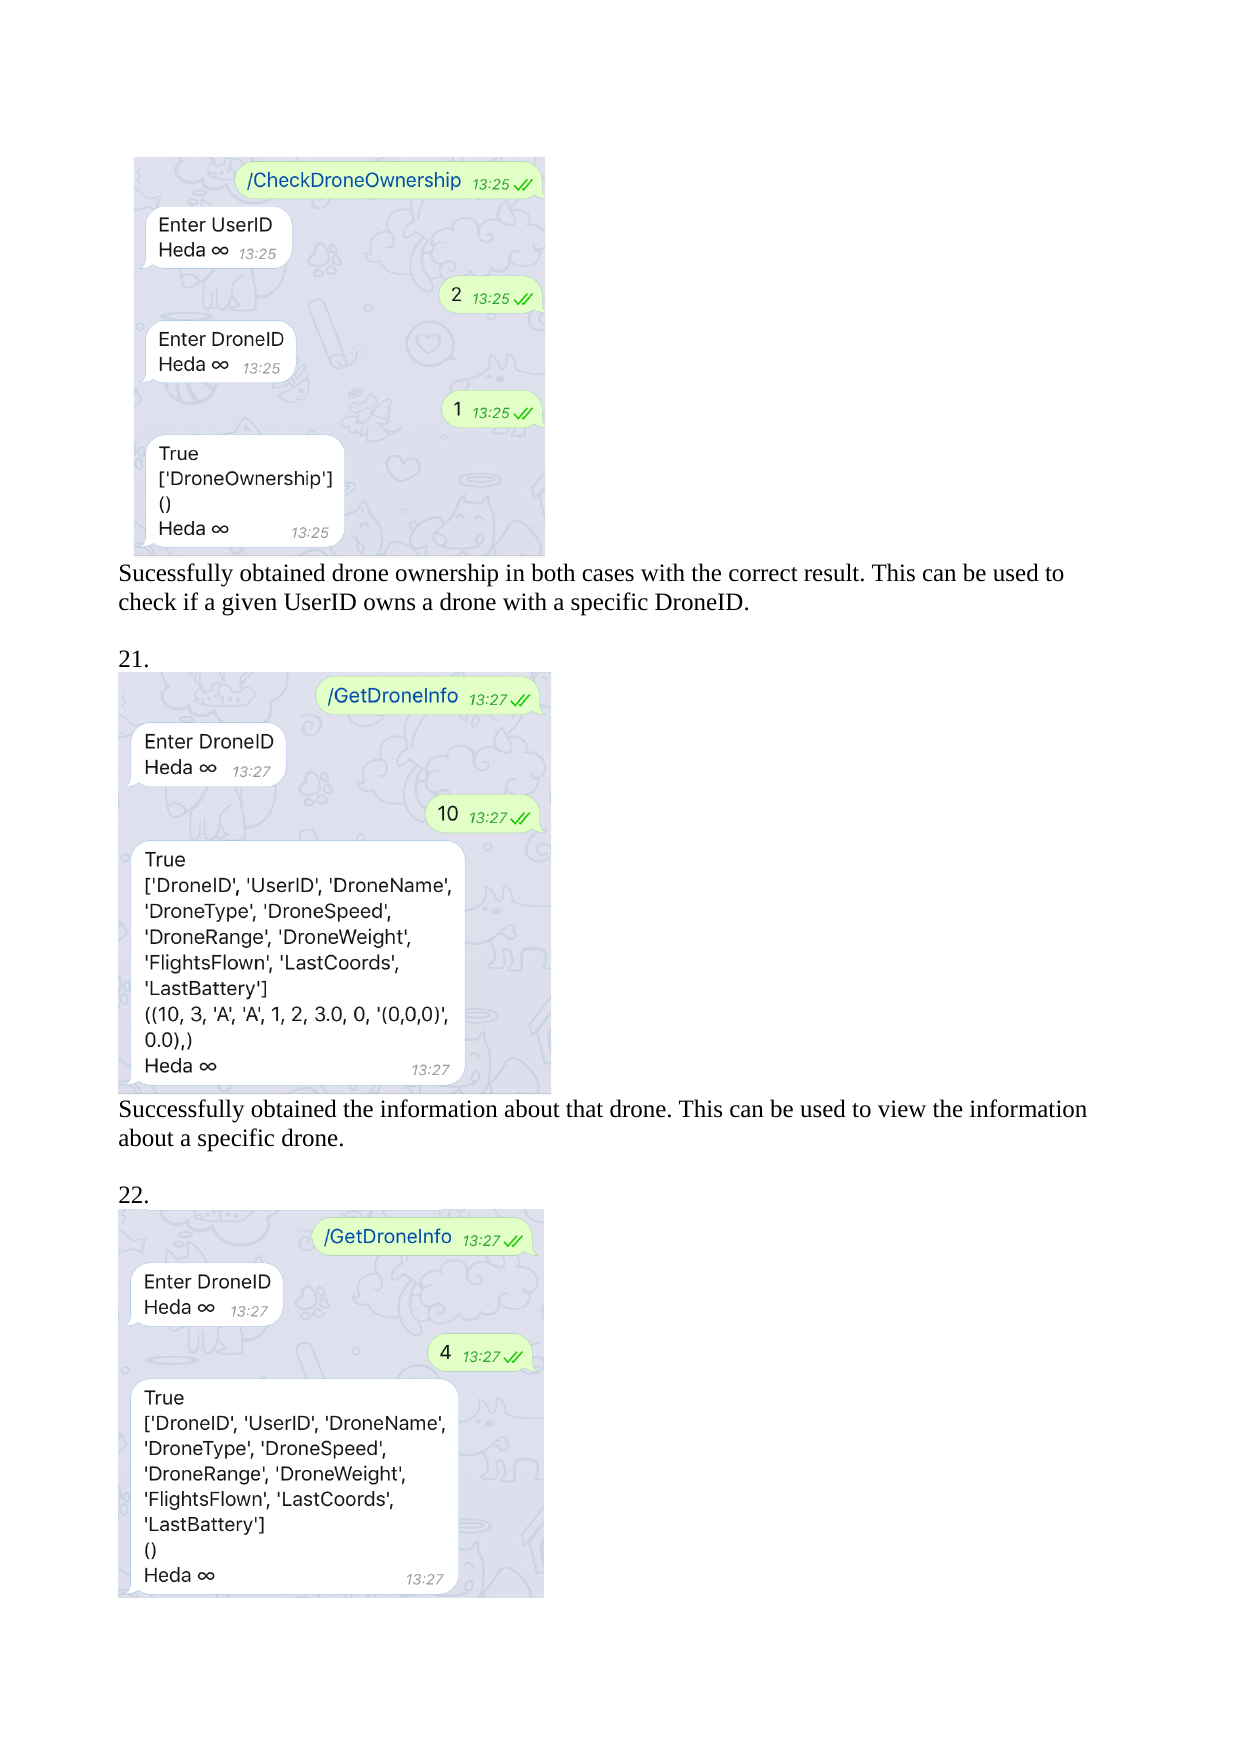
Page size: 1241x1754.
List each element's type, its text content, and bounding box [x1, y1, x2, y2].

picture [133, 157, 546, 558]
picture [118, 672, 552, 1095]
text Successfully obtained the information about that drone. This can be used to view the information about a specific drone. [118, 673, 1122, 1152]
text 22. [118, 1181, 1122, 1209]
picture [118, 1209, 544, 1598]
text Sucessfully obtained drone ownership in both cases with the correct result. This can be used to check if a given UserID owns a drone with a specific DroneID. [118, 147, 1122, 615]
text 21. [118, 644, 1122, 673]
